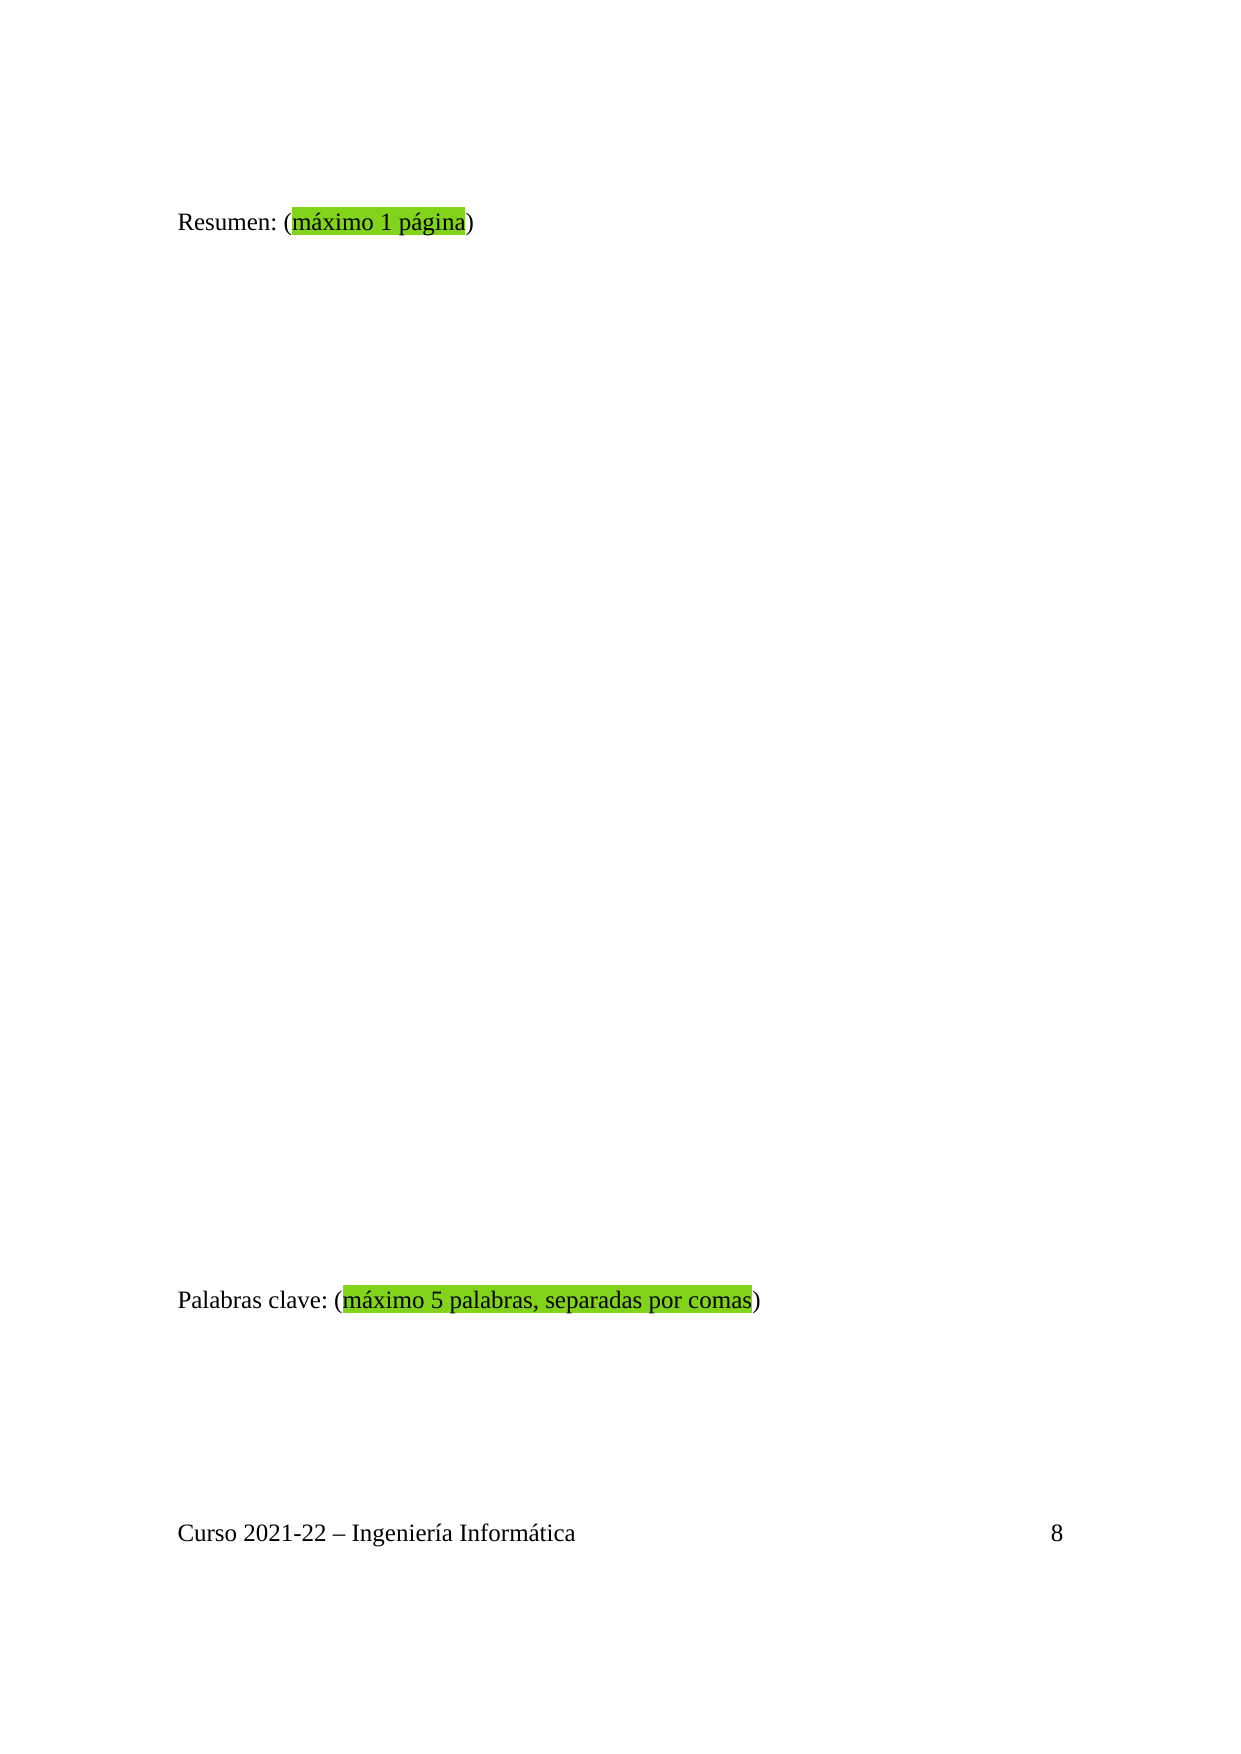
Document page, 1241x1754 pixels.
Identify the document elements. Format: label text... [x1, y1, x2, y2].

text Resumen: (máximo 1 página) [177, 207, 1092, 235]
text Palabras clave: (máximo 5 palabras, separadas por comas) [177, 1285, 1092, 1313]
